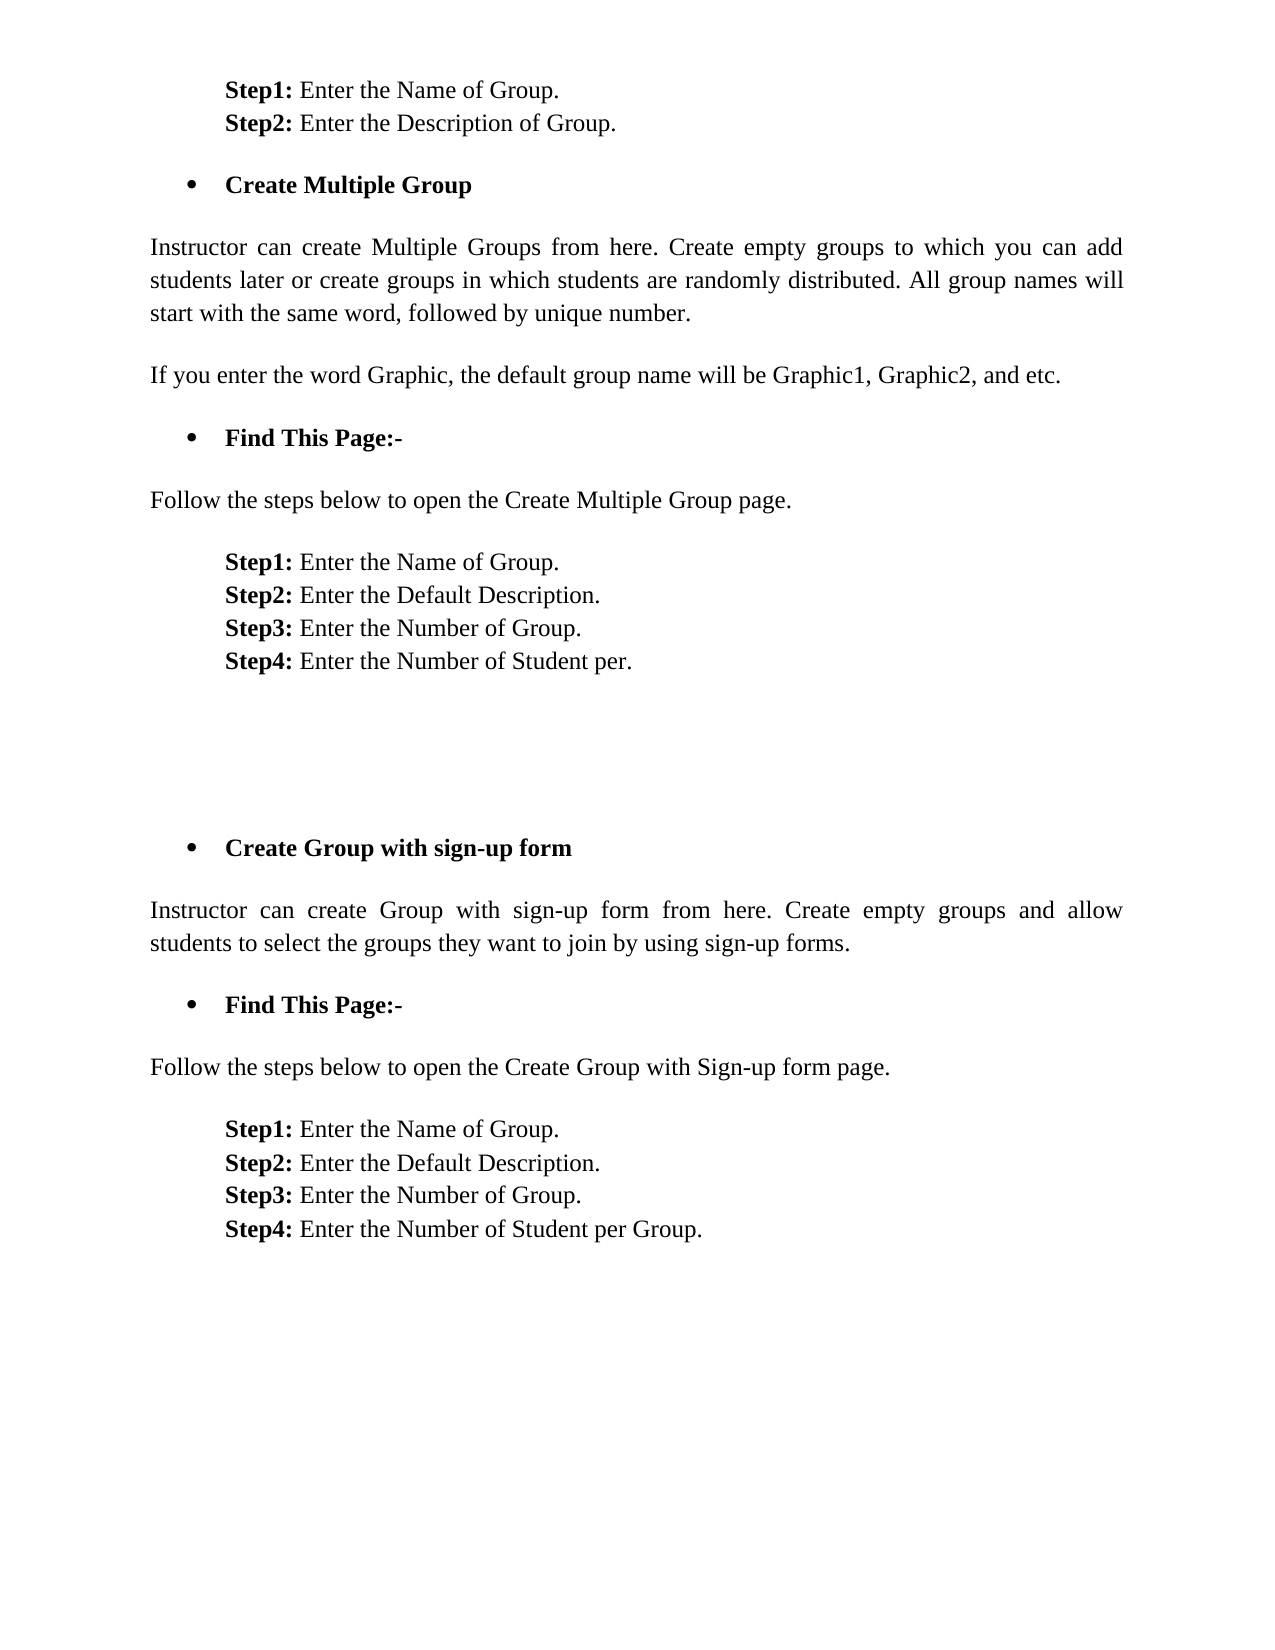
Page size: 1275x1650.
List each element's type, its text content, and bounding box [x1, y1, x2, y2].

list Step1: Enter the Name of Group. [187, 1114, 1125, 1143]
text Instructor can create Multiple Groups from here. Create empty groups to which you can add students later or create groups in which students are randomly distributed. All group names will start with the same word, followed by unique number. [150, 232, 1125, 327]
list Step2: Enter the Default Description. [187, 580, 1125, 609]
text Instructor can create Group with sign-up form from here. Create empty groups and allow students to select the groups they want to join by using sign-up forms. [150, 895, 1125, 957]
list Step1: Enter the Name of Group. [187, 75, 1125, 104]
list Step4: Enter the Number of Student per. [187, 646, 1125, 675]
list Find This Page:- [187, 990, 1125, 1019]
text Follow the steps below to open the Create Group with Sign-up form page. [150, 1052, 1125, 1081]
list Step4: Enter the Number of Student per Group. [187, 1214, 1125, 1242]
list Step2: Enter the Description of Group. [187, 108, 1125, 137]
text Follow the steps below to open the Create Multiple Group page. [150, 485, 1125, 514]
text If you enter the word Graphic, the default group name will be Graphic1, Graphic2, and etc. [150, 361, 1125, 389]
list Step1: Enter the Name of Group. [187, 547, 1125, 576]
list Create Group with sign-up form [187, 833, 1125, 862]
list Step3: Enter the Number of Group. [187, 613, 1125, 642]
list Find This Page:- [187, 423, 1125, 452]
list Step3: Enter the Number of Group. [187, 1181, 1125, 1209]
list Step2: Enter the Default Description. [187, 1148, 1125, 1176]
list Create Multiple Group [187, 170, 1125, 199]
